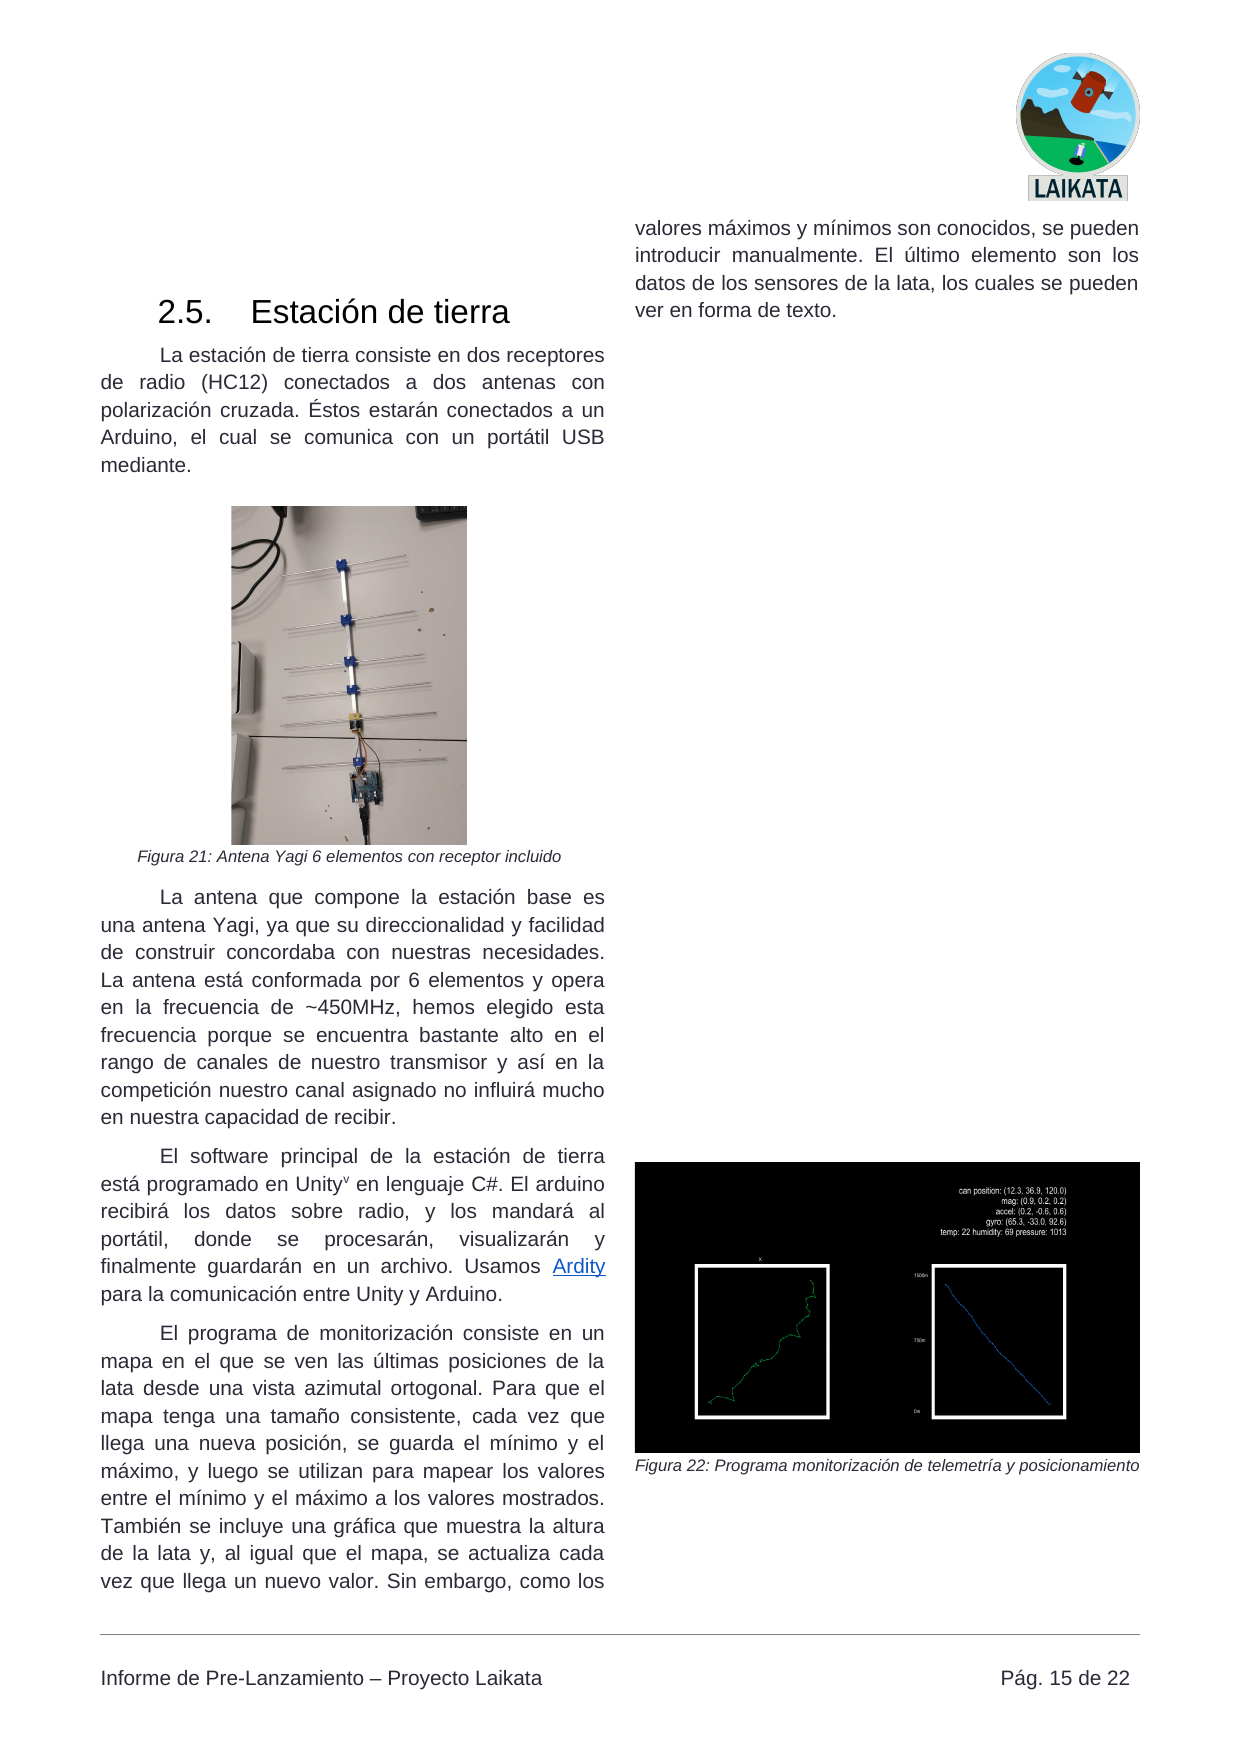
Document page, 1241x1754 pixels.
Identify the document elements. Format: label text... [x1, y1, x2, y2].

text La estación de tierra consiste en dos receptores de radio (HC12) conectados a dos antenas con polarización cruzada. Éstos estarán conectados a un Arduino, el cual se comunica con un portátil USB mediante. [100, 343, 605, 477]
picture [231, 506, 467, 845]
subtitle Estación de tierra [213, 292, 605, 330]
text El software principal de la estación de tierra está programado en Unity en lenguaje C#. El arduino recibirá los datos sobre radio, y los mandará al portátil, donde se procesarán, visualizarán y finalmente guardarán en un archivo. Usamos Ardity para la comunicación entre Unity y Arduino. [100, 1144, 605, 1306]
picture [634, 1162, 1140, 1453]
text La antena que compone la estación base es una antena Yagi, ya que su direccionalidad y facilidad de construir concordaba con nuestras necesidades. La antena está conformada por 6 elementos y opera en la frecuencia de ~450MHz, hemos elegido esta frecuencia porque se encuentra bastante alto en el rango de canales de nuestro transmisor y así en la competición nuestro canal asignado no influirá mucho en nuestra capacidad de recibir. [100, 492, 605, 1129]
text valores máximos y mínimos son conocidos, se pueden introducir manualmente. El último elemento son los datos de los sensores de la lata, los cuales se pueden ver en forma de texto. [635, 216, 1140, 322]
text Figura 21: Antena Yagi 6 elementos con receptor incluido [108, 494, 590, 866]
text Figura 22: Programa monitorización de telemetría y posicionamiento [635, 1453, 1140, 1475]
picture [1016, 53, 1140, 201]
text El programa de monitorización consiste en un mapa en el que se ven las últimas posiciones de la lata desde una vista azimutal ortogonal. Para que el mapa tenga una tamaño consistente, cada vez que llega una nueva posición, se guarda el mínimo y el máximo, y luego se utilizan para mapear los valores entre el mínimo y el máximo a los valores mostrados. También se incluye una gráfica que muestra la altura de la lata y, al igual que el mapa, se actualiza cada vez que llega un nuevo valor. Sin embargo, como los [100, 1321, 605, 1592]
